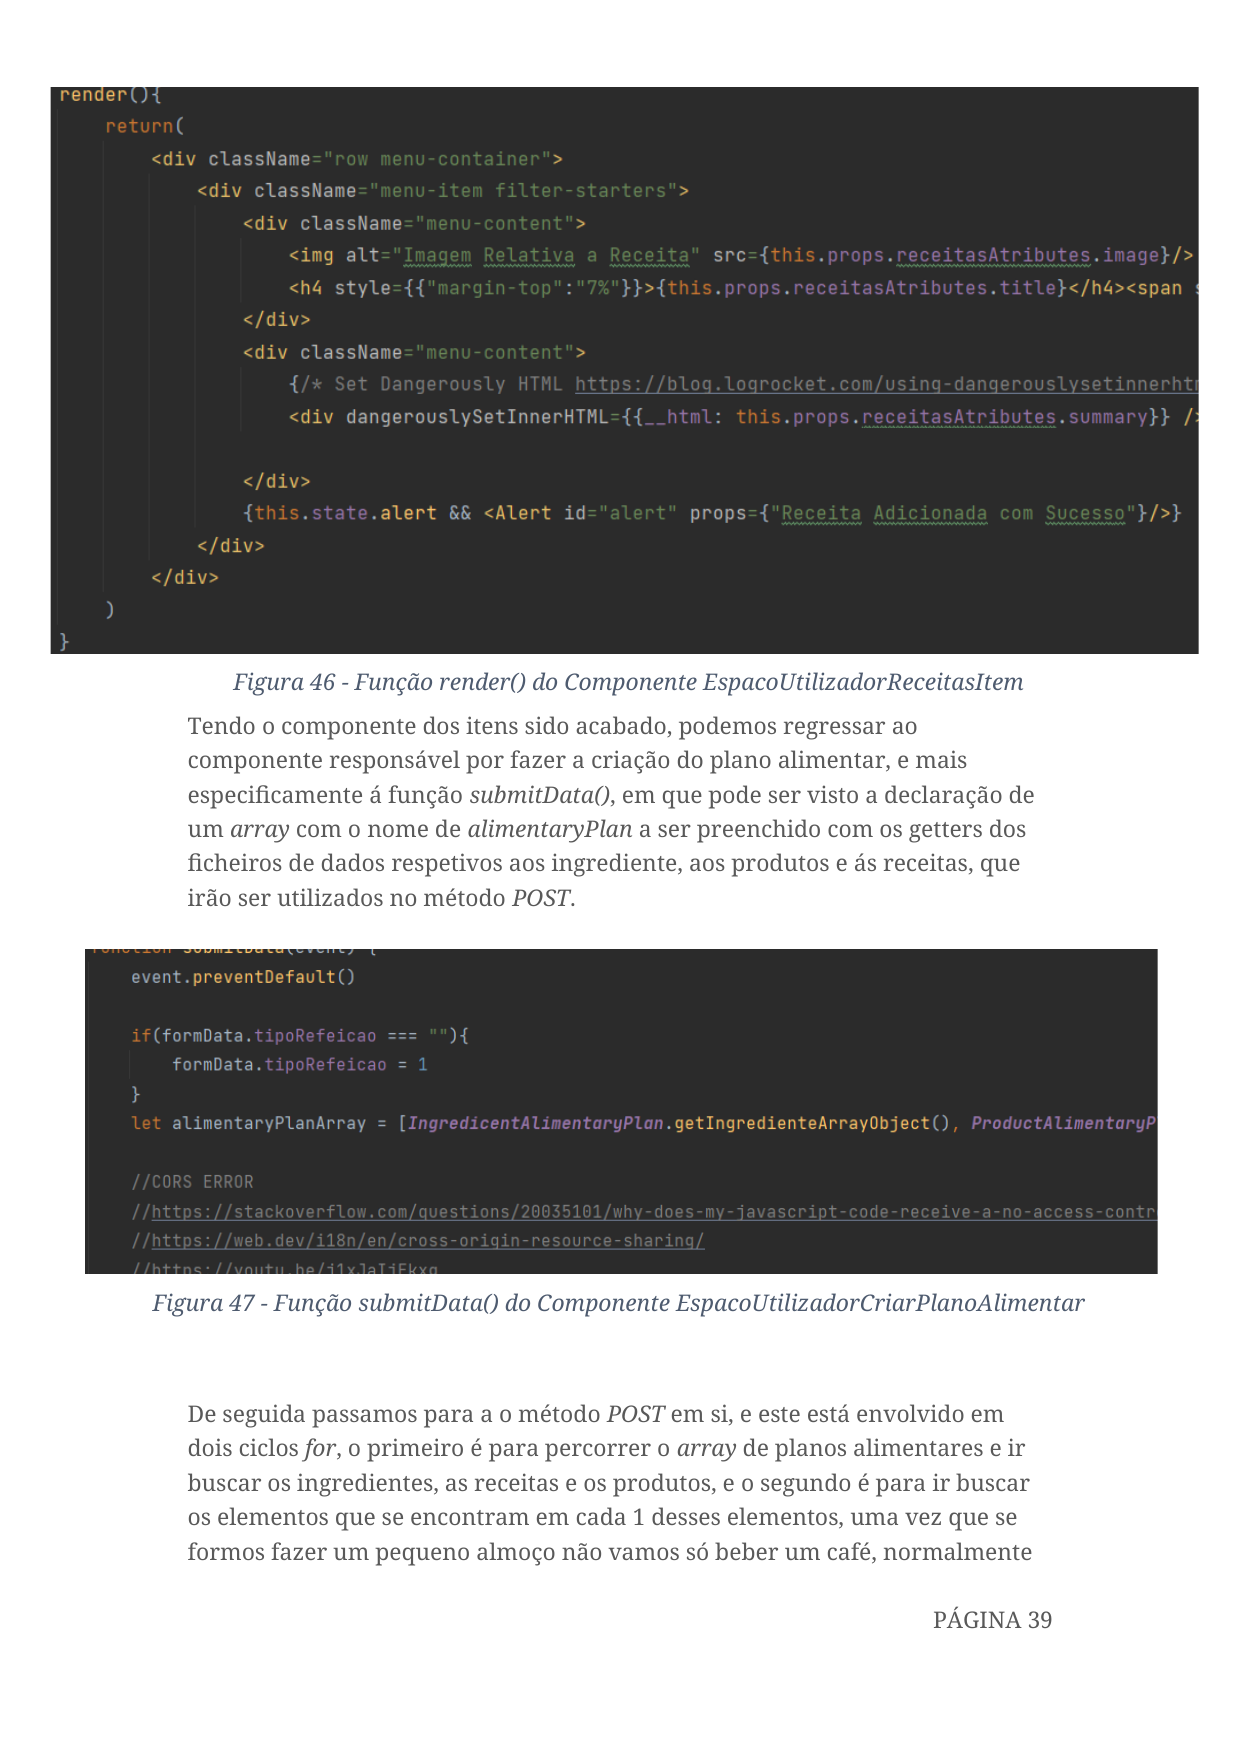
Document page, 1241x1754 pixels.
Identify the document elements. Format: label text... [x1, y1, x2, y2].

table_header Figura 46 - Função render() do Componente EspacoUtilizadorReceitasItem [39, 75, 1221, 697]
text Tendo o componente dos itens sido acabado, podemos regressar ao componente responsável por fazer a criação do plano alimentar, e mais especificamente á função submitData(), em que pode ser visto a declaração de um array com o nome de alimentaryPlan a ser preenchido com os getters dos ficheiros de dados respetivos aos ingrediente, aos produtos e ás receitas, que irão ser utilizados no método POST. [187, 710, 1053, 913]
table_header Figura 47 - Função submitData() do Componente EspacoUtilizadorCriarPlanoAlimentar [74, 937, 1166, 1318]
text De seguida passamos para a o método POST em si, e este está envolvido em dois ciclos for, o primeiro é para percorrer o array de planos alimentares e ir buscar os ingredientes, as receitas e os produtos, e o segundo é para ir buscar os elementos que se encontram em cada 1 desses elementos, uma vez que se formos fazer um pequeno almoço não vamos só beber um café, normalmente [187, 1398, 1053, 1567]
